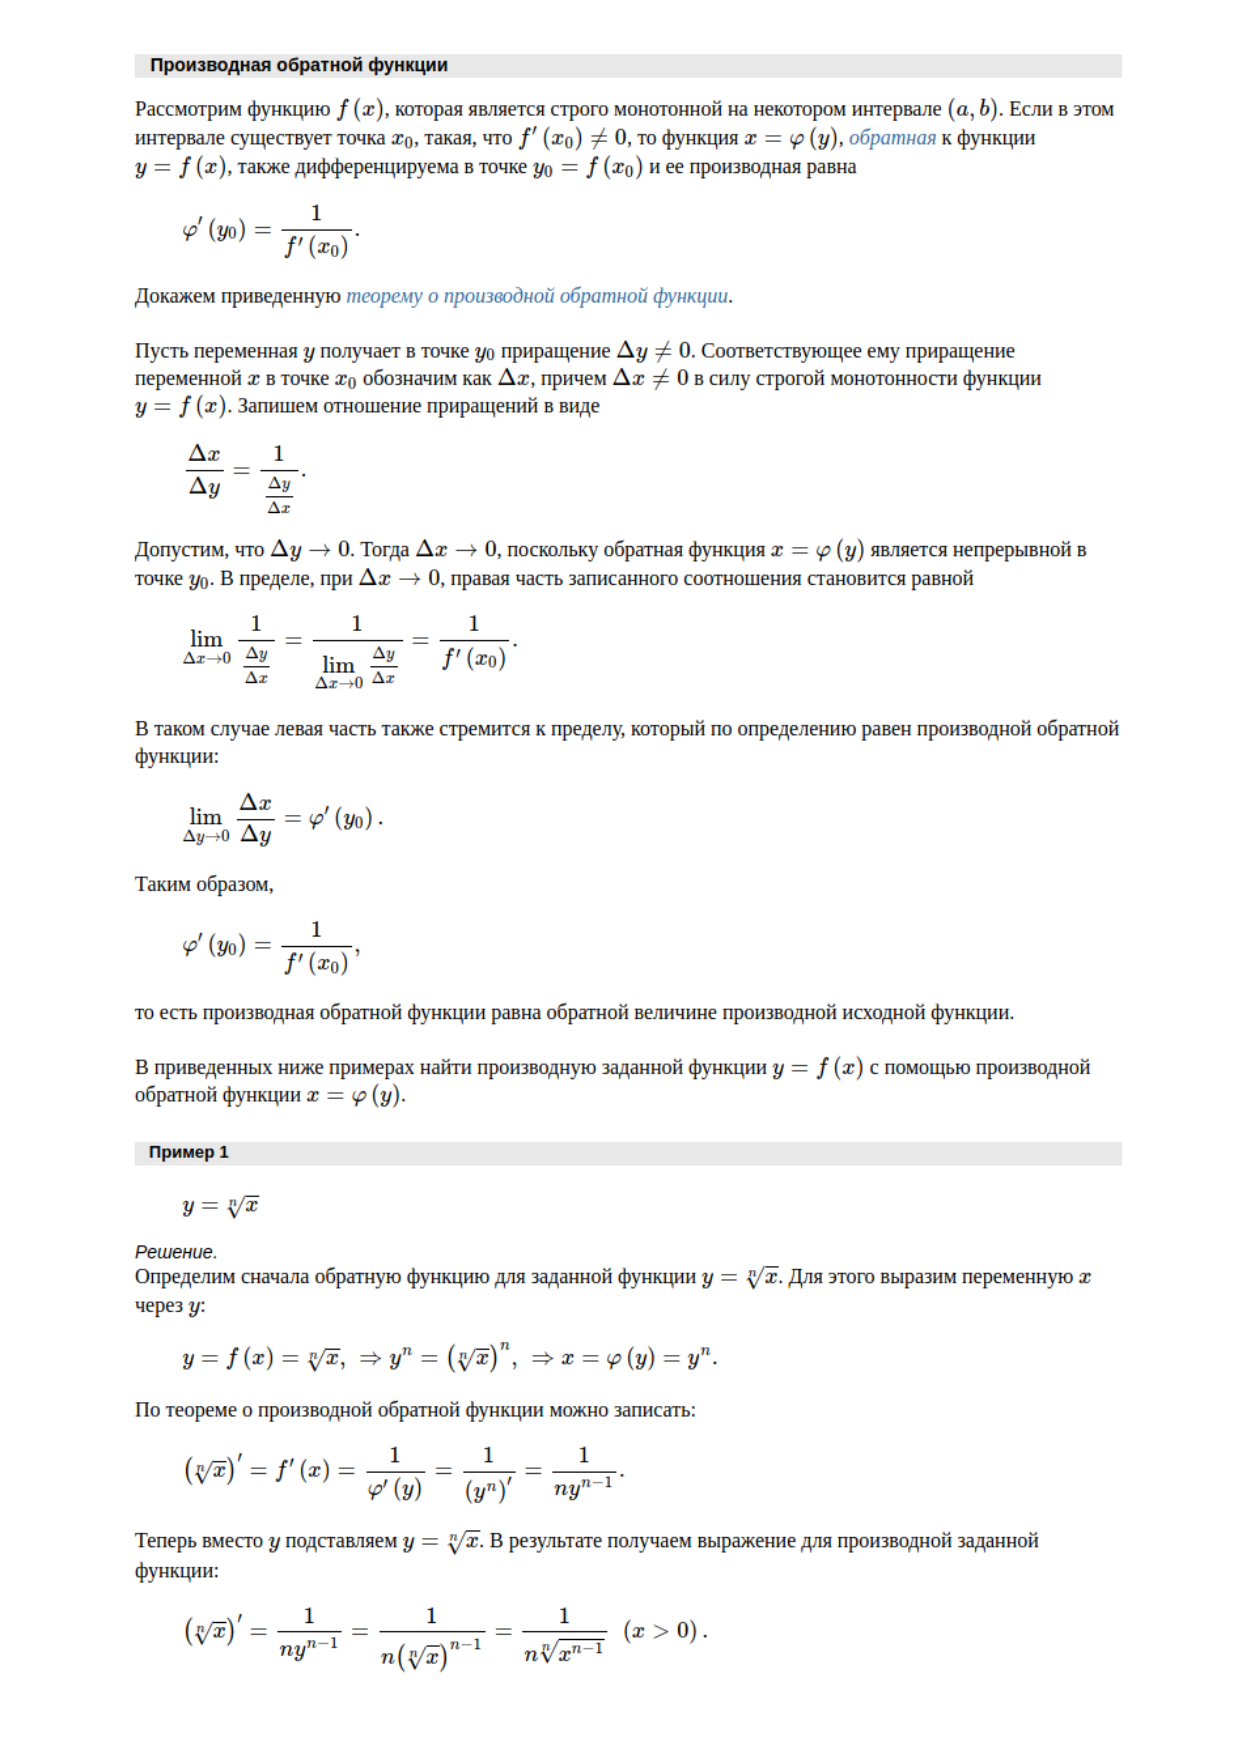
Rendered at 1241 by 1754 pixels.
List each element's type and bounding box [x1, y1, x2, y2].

picture [118, 40, 1123, 1690]
